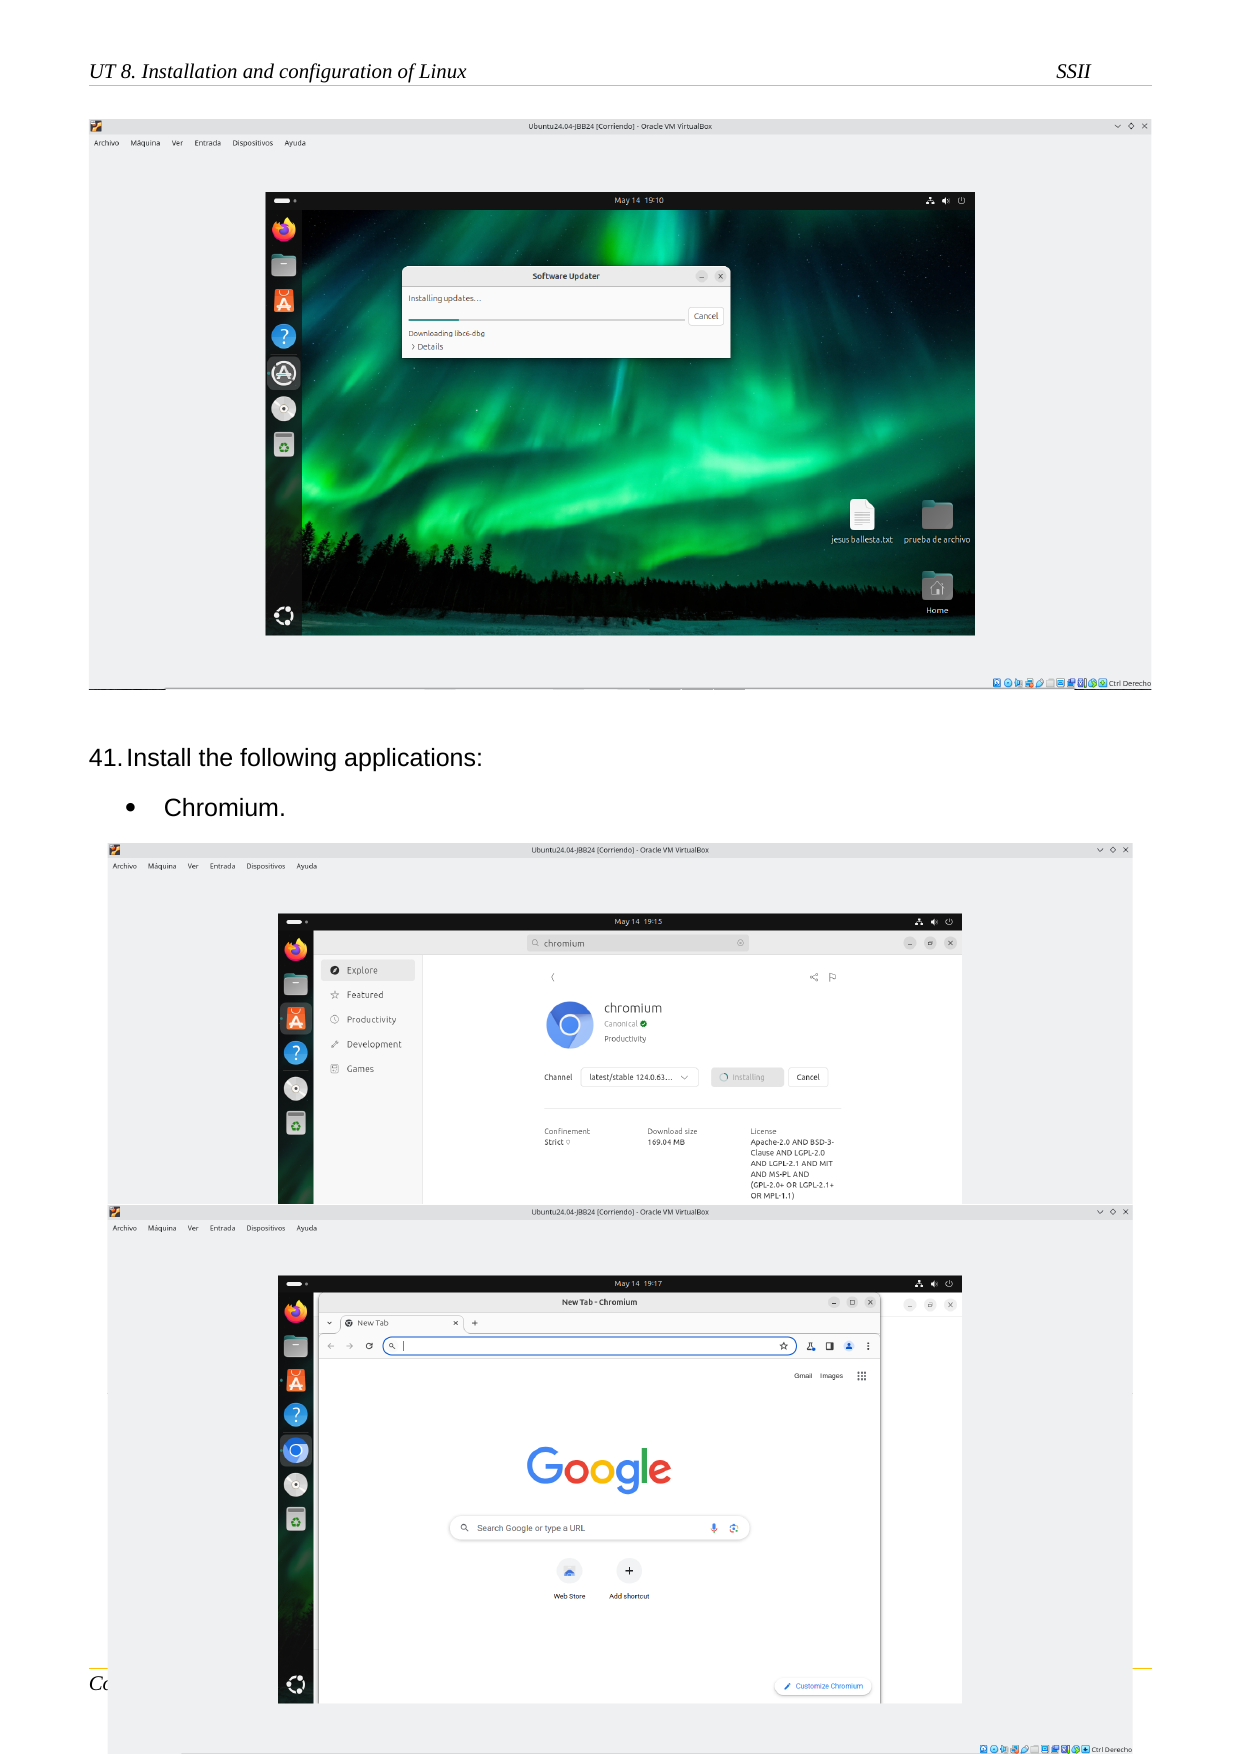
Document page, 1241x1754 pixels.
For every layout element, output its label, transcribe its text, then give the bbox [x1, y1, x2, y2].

list Install the following applications: [89, 743, 1152, 772]
list Chromium. [126, 793, 1152, 822]
picture [107, 842, 1133, 1754]
picture [88, 118, 1152, 690]
